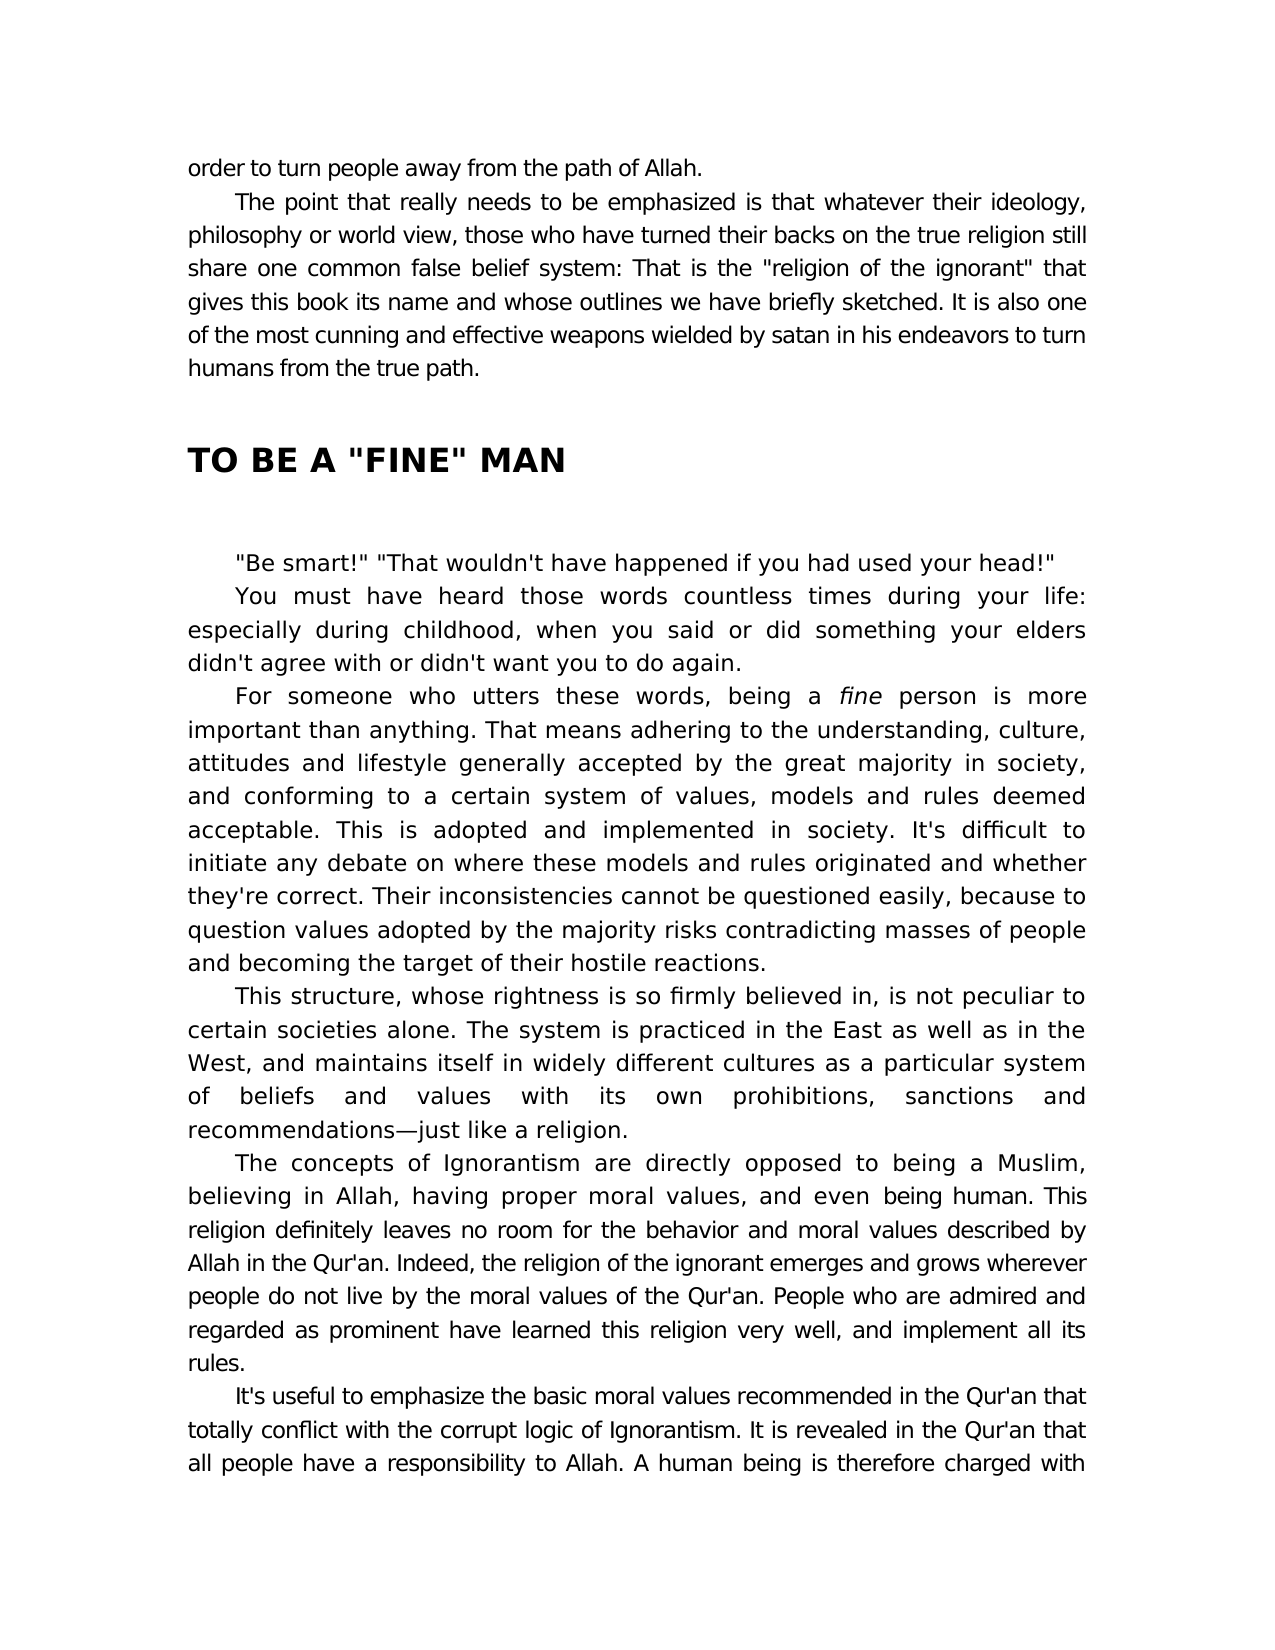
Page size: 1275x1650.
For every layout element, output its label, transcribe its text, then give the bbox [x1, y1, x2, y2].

text The concepts of Ignorantism are directly opposed to being a Muslim, believing in Allah, having proper moral values, and even being human. This religion definitely leaves no room for the behavior and moral values described by Allah in the Qur'an. Indeed, the religion of the ignorant emerges and grows wherever people do not live by the moral values of the Qur'an. People who are admired and regarded as prominent have learned this religion very well, and implement all its rules. [187, 1145, 1087, 1378]
text You must have heard those words countless times during your life: especially during childhood, when you said or did something your elders didn't agree with or didn't want you to do again. [187, 578, 1087, 678]
text This structure, whose rightness is so firmly believed in, is not peculiar to certain societies alone. The system is practiced in the East as well as in the West, and maintains itself in widely different cultures as a particular system of beliefs and values with its own prohibitions, sanctions and recommendations—just like a religion. [187, 978, 1087, 1145]
subtitle TO BE A "FINE" MAN [187, 442, 1087, 481]
text "Be smart!" "That wouldn't have happened if you had used your head!" [187, 545, 1087, 578]
text The point that really needs to be emphasized is that whatever their ideology, philosophy or world view, those who have turned their backs on the true religion still share one common false belief system: That is the "religion of the ignorant" that gives this book its name and whose outlines we have briefly sketched. It is also one of the most cunning and effective weapons wielded by satan in his endeavors to turn humans from the true path. [187, 183, 1087, 383]
text It's useful to emphasize the basic moral values recommended in the Qur'an that totally conflict with the corrupt logic of Ignorantism. It is revealed in the Qur'an that all people have a responsibility to Allah. A human being is therefore charged with [187, 1378, 1087, 1478]
text For someone who utters these words, being a fine person is more important than anything. That means adhering to the understanding, culture, attitudes and lifestyle generally accepted by the great majority in society, and conforming to a certain system of values, models and rules deemed acceptable. This is adopted and implemented in society. It's difficult to initiate any debate on where these models and rules originated and whether they're correct. Their inconsistencies cannot be questioned easily, because to question values adopted by the majority risks contradicting masses of people and becoming the target of their hostile reactions. [187, 678, 1087, 978]
text order to turn people away from the path of Allah. [187, 150, 1087, 183]
